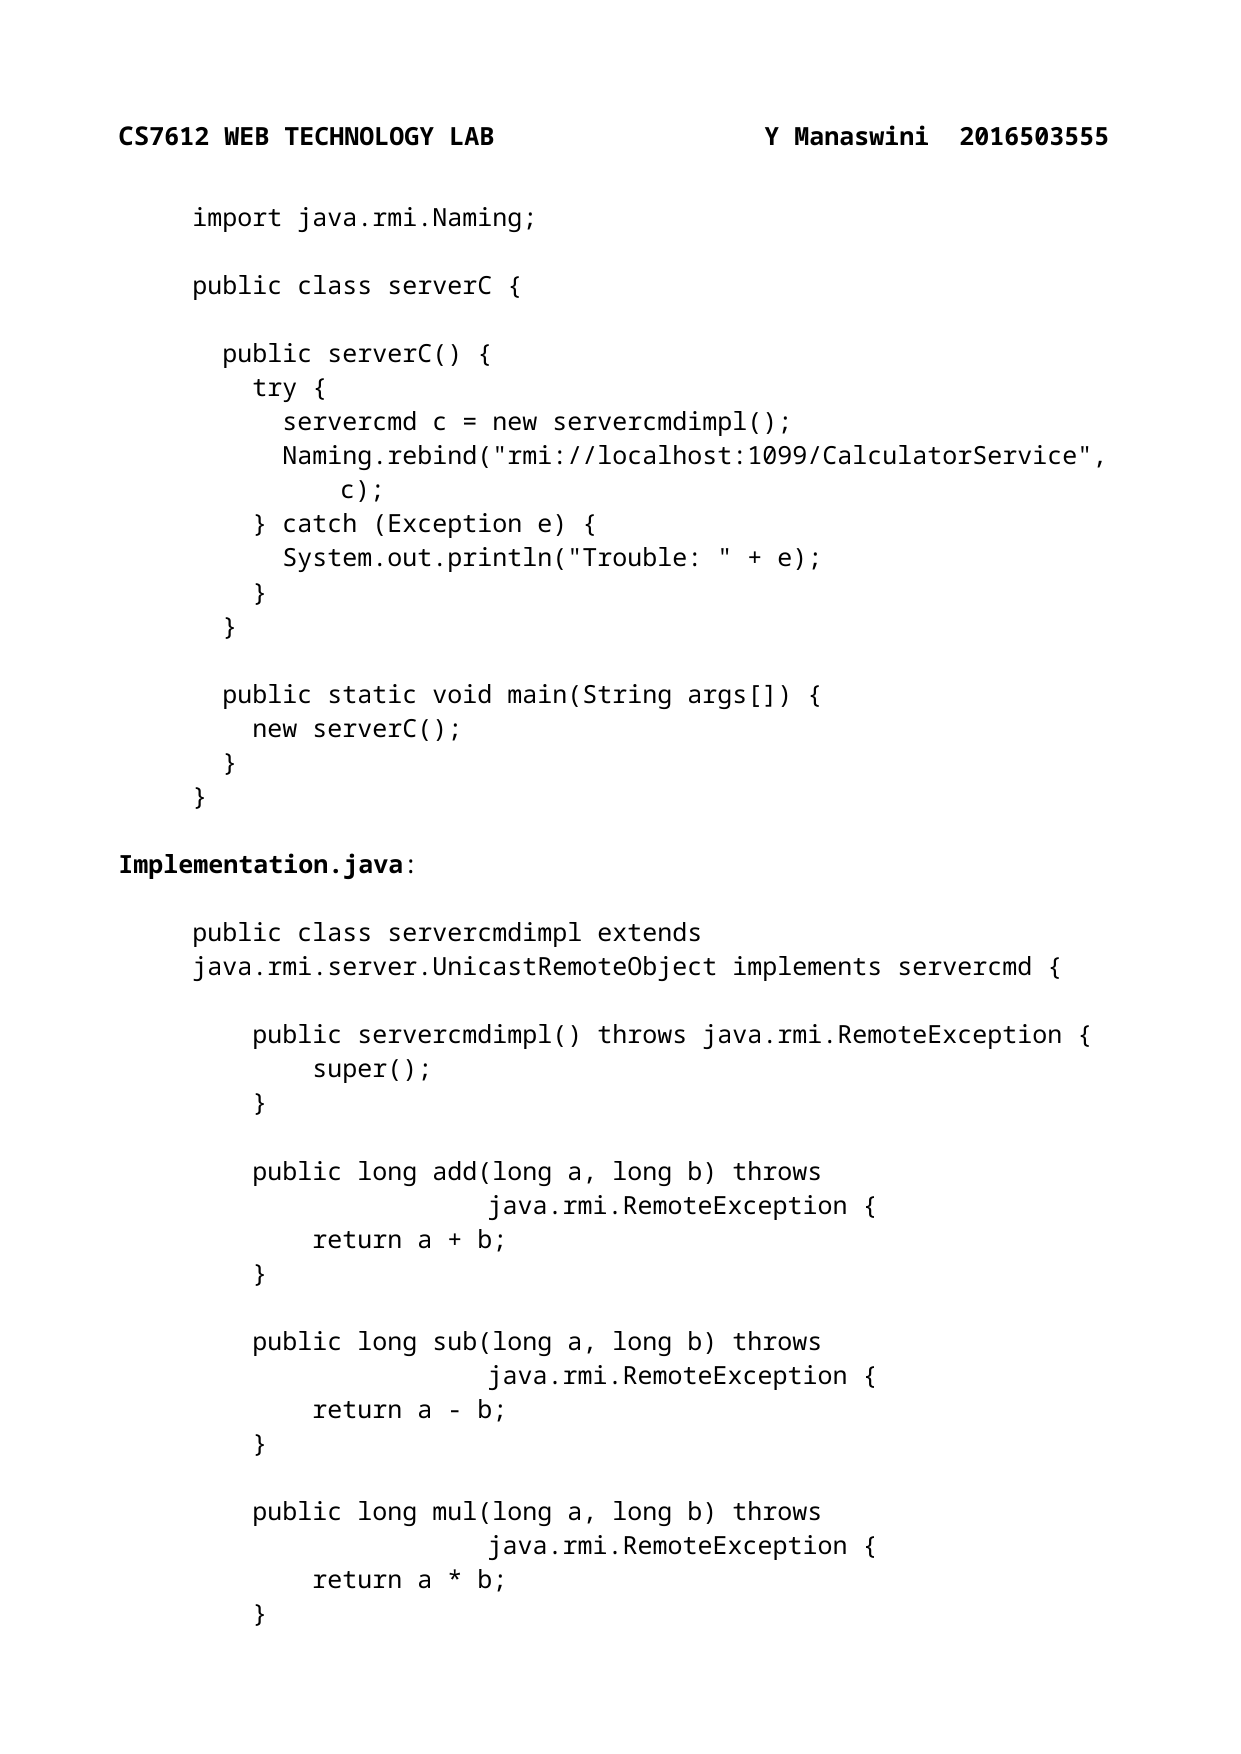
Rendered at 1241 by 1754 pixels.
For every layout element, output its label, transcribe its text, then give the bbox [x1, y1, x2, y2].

text super(); [192, 1051, 1122, 1085]
text public long add(long a, long b) throws java.rmi.RemoteException { [192, 1153, 1122, 1221]
text public long mul(long a, long b) throws java.rmi.RemoteException { [192, 1494, 1122, 1562]
text public servercmdimpl() throws java.rmi.RemoteException { [192, 1017, 1122, 1051]
text System.out.println("Trouble: " + e); [192, 540, 1122, 574]
text } catch (Exception e) { [192, 506, 1122, 540]
text } [192, 1596, 1122, 1630]
text servercmd c = new servercmdimpl(); [192, 404, 1122, 438]
text return a + b; [192, 1221, 1122, 1255]
text } [192, 1255, 1122, 1289]
text Implementation.java: [118, 847, 1122, 881]
text public serverC() { [192, 336, 1122, 370]
text public class serverC { [192, 268, 1122, 302]
text try { [192, 370, 1122, 404]
text } [192, 608, 1122, 642]
text } [192, 778, 1122, 813]
text } [192, 574, 1122, 608]
text import java.rmi.Naming; [192, 199, 1122, 233]
text public static void main(String args[]) { [192, 676, 1122, 710]
text return a - b; [192, 1392, 1122, 1426]
text new serverC(); [192, 710, 1122, 744]
text Naming.rebind("rmi://localhost:1099/CalculatorService", c); [192, 438, 1122, 506]
text } [192, 1085, 1122, 1119]
text public long sub(long a, long b) throws java.rmi.RemoteException { [192, 1323, 1122, 1392]
text } [192, 744, 1122, 778]
text return a * b; [192, 1562, 1122, 1596]
text public class servercmdimpl extends java.rmi.server.UnicastRemoteObject implements servercmd { [192, 915, 1122, 983]
text } [192, 1426, 1122, 1460]
